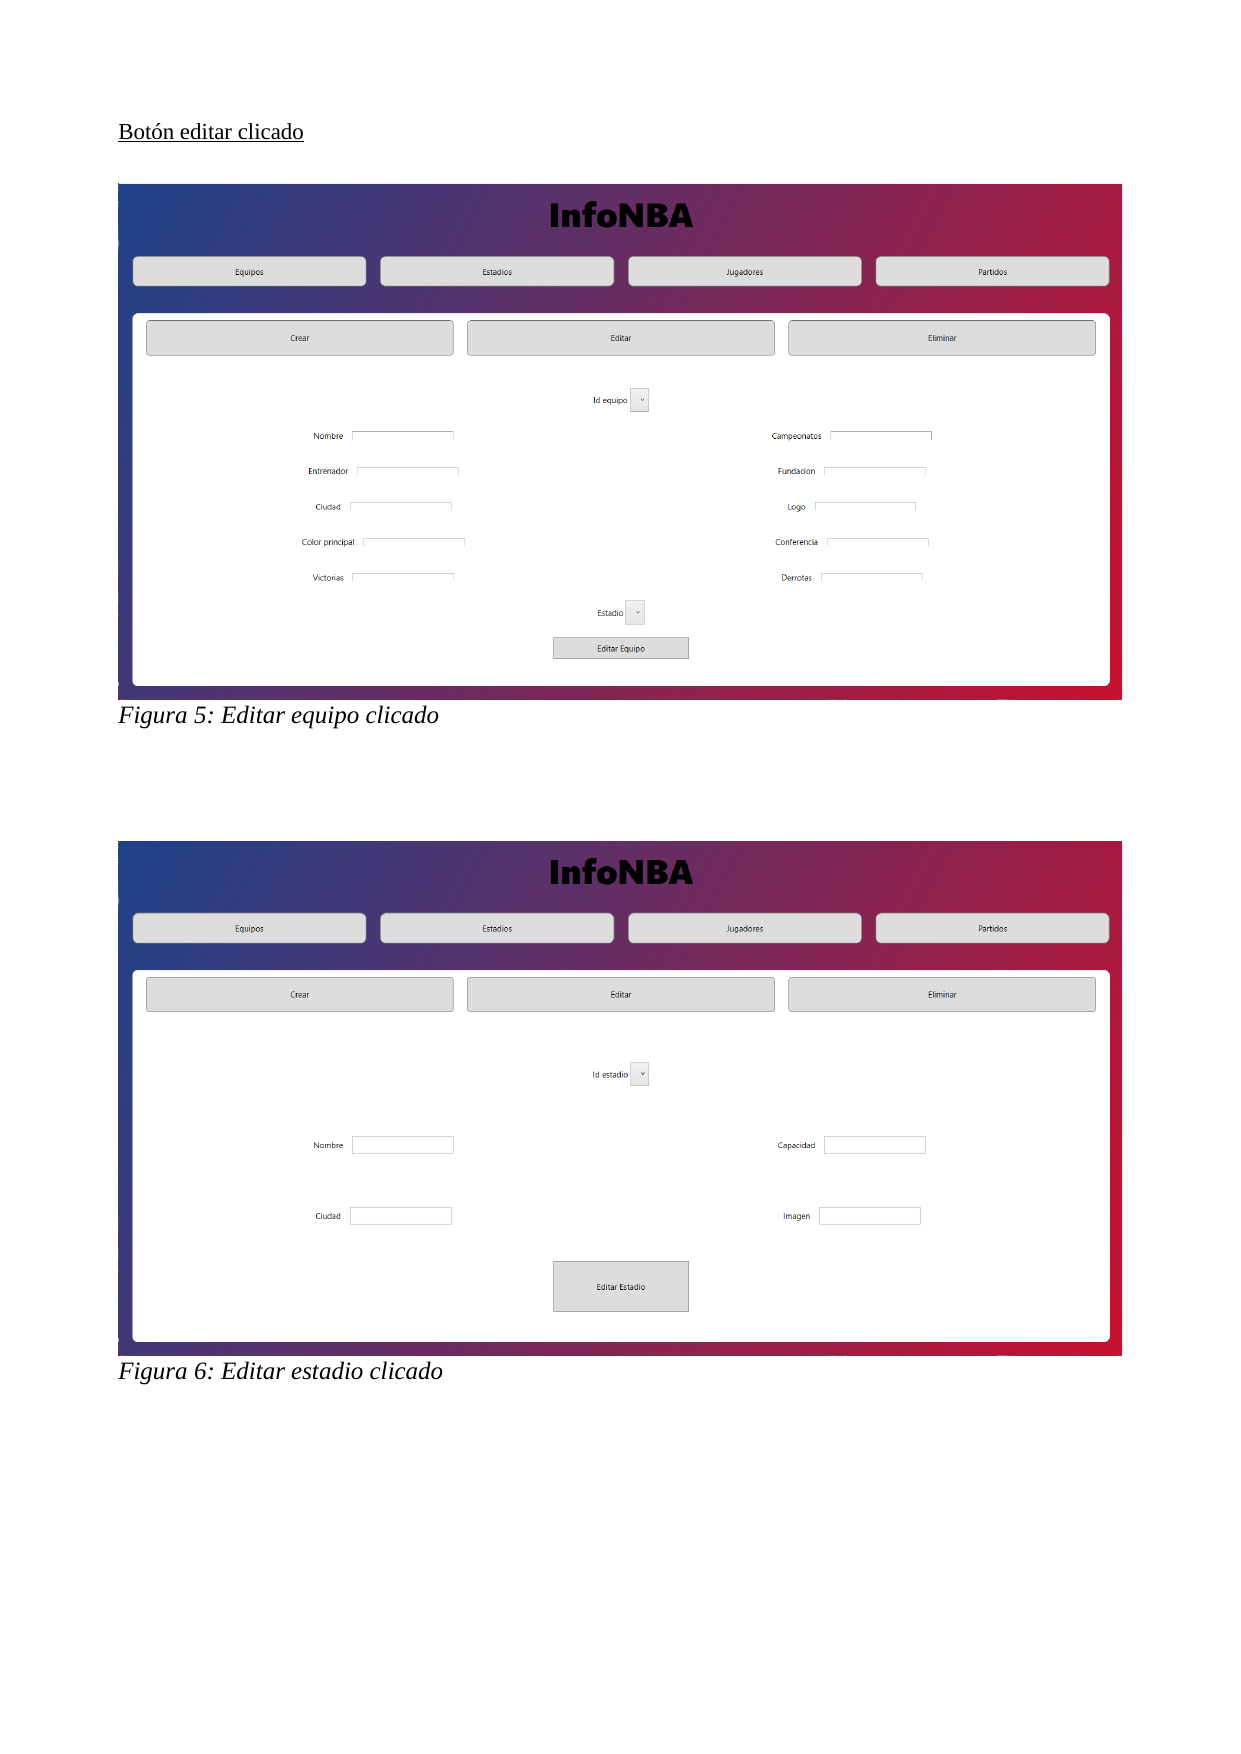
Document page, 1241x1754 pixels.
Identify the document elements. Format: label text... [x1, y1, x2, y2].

text Figura 6: Editar estadio clicado [118, 1356, 1122, 1385]
text Figura 5: Editar equipo clicado [118, 700, 1122, 728]
picture [118, 841, 1123, 1356]
text Botón editar clicado [118, 118, 1122, 144]
picture [118, 183, 1123, 700]
